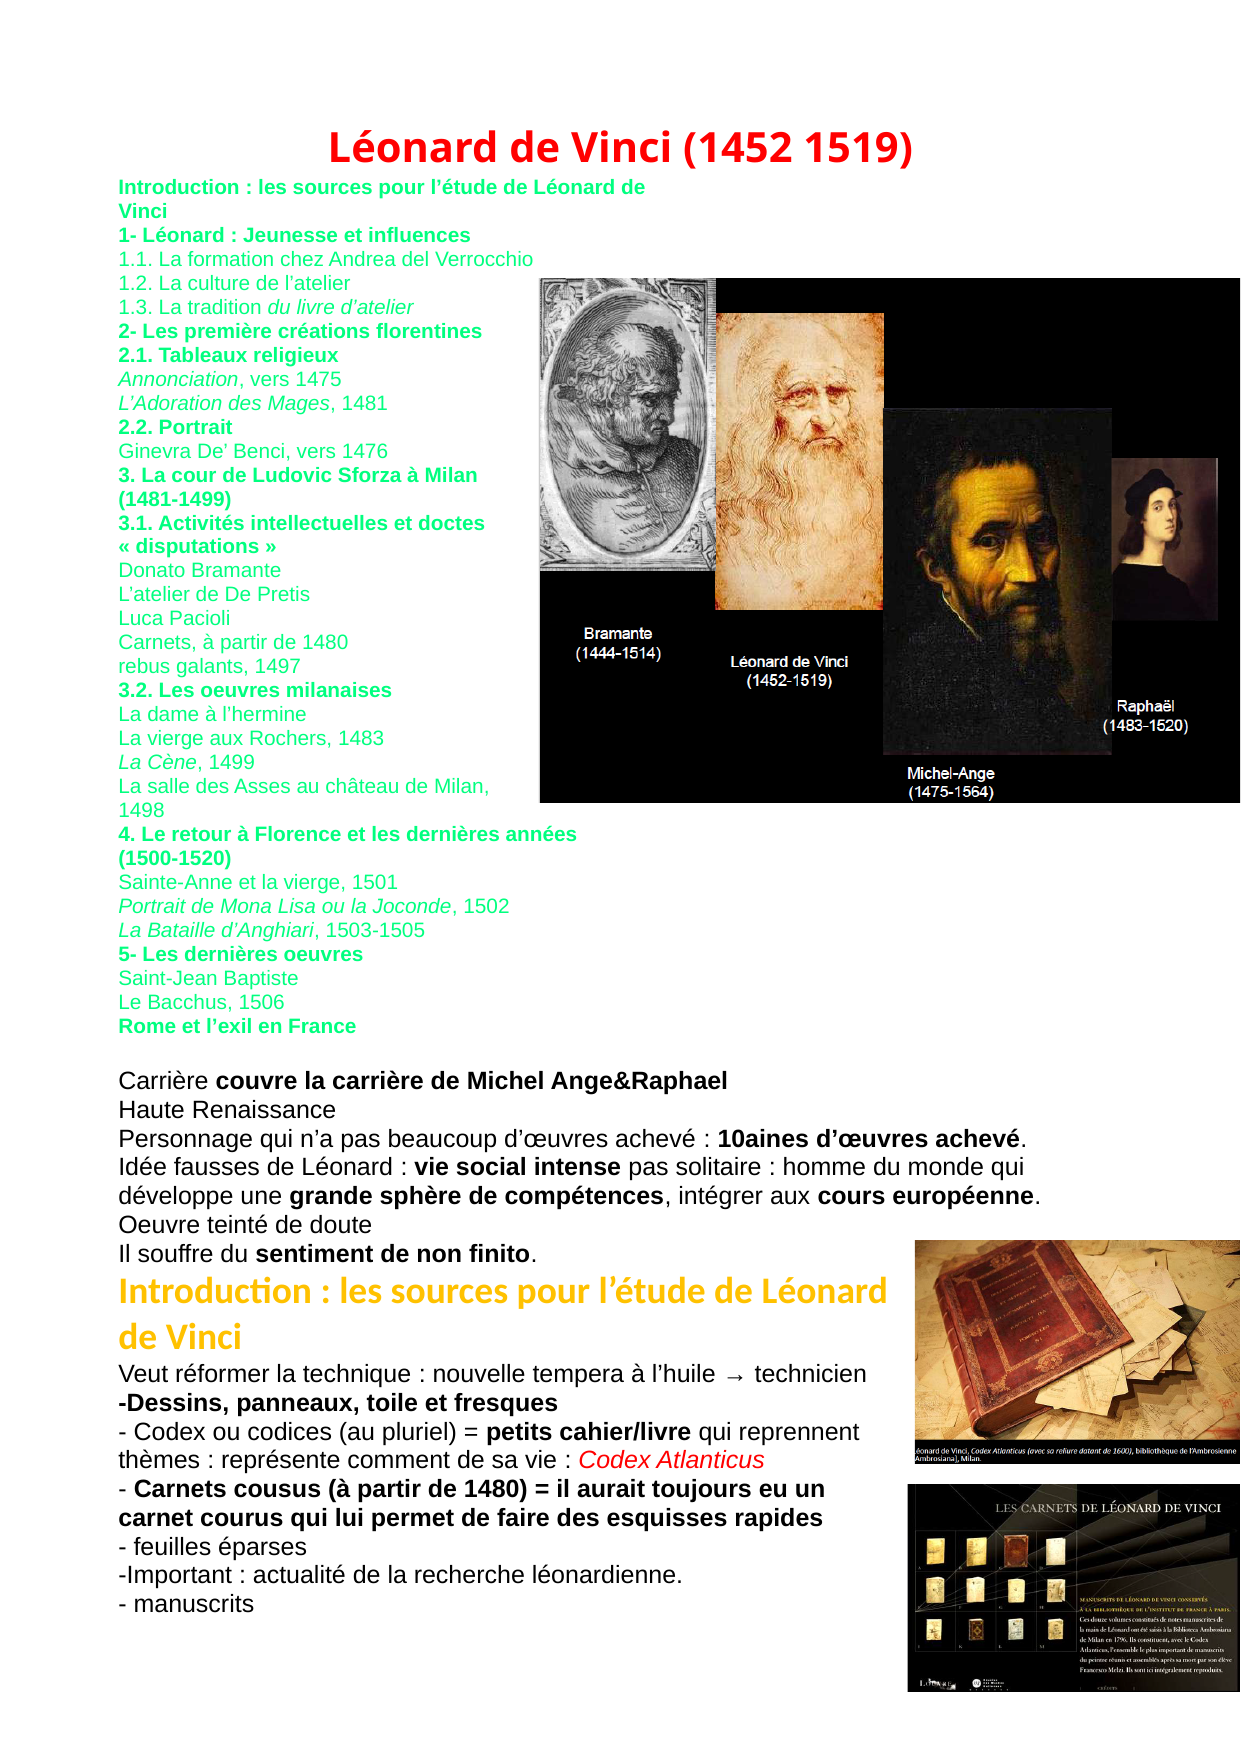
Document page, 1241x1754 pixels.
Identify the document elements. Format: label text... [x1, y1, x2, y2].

picture [907, 1484, 1240, 1692]
text La salle des Asses au château de Milan, 1498 [118, 774, 1122, 822]
text La Bataille d’Anghiari, 1503-1505 [118, 918, 1122, 942]
text Léonard de Vinci (1452 1519) [118, 118, 1122, 175]
text Introduction : les sources pour l’étude de Léonard de [118, 175, 1122, 199]
text 1.1. La formation chez Andrea del Verrocchio [118, 247, 1122, 271]
text Oeuvre teinté de doute [118, 1210, 1122, 1239]
text - Codex ou codices (au pluriel) = petits cahier/livre qui reprennent thèmes : représente comment de sa vie : Codex Atlanticus [118, 1417, 1122, 1474]
text (1500-1520) [118, 846, 1122, 870]
text 3.1. Activités intellectuelles et doctes [118, 510, 538, 534]
text 2.1. Tableaux religieux [118, 343, 538, 367]
text Personnage qui n’a pas beaucoup d’œuvres achevé : 10aines d’œuvres achevé. [118, 1124, 1122, 1152]
text -Dessins, panneaux, toile et fresques [118, 1388, 914, 1417]
text « disputations » [118, 534, 538, 558]
text L’Adoration des Mages, 1481 [118, 391, 538, 414]
text Carnets, à partir de 1480 [118, 630, 538, 654]
text Carrière couvre la carrière de Michel Ange&Raphael [118, 1066, 1122, 1095]
text - Carnets cousus (à partir de 1480) = il aurait toujours eu un carnet courus qui lui permet de faire des esquisses rapides [118, 1474, 1122, 1532]
text 3.2. Les oeuvres milanaises [118, 678, 538, 702]
text Veut réformer la technique : nouvelle tempera à l’huile → technicien [118, 1359, 914, 1388]
text 2- Les première créations florentines [118, 319, 538, 343]
text Il souffre du sentiment de non finito. [118, 1239, 1122, 1267]
text 4. Le retour à Florence et les dernières années [118, 822, 1122, 846]
text Introduction : les sources pour l’étude de Léonard de Vinci [118, 1267, 914, 1359]
text Le Bacchus, 1506 [118, 989, 1122, 1013]
text Rome et l’exil en France [118, 1013, 1122, 1037]
text Donato Bramante [118, 558, 538, 582]
text 1- Léonard : Jeunesse et influences [118, 223, 1122, 247]
text Sainte-Anne et la vierge, 1501 [118, 870, 1122, 894]
text Haute Renaissance [118, 1095, 1122, 1124]
text Vinci [118, 199, 1122, 223]
text Saint-Jean Baptiste [118, 966, 1122, 989]
text rebus galants, 1497 [118, 654, 538, 678]
text 2.2. Portrait [118, 414, 538, 438]
text Annonciation, vers 1475 [118, 367, 538, 391]
text La dame à l’hermine [118, 702, 538, 726]
text 3. La cour de Ludovic Sforza à Milan (1481-1499) [118, 462, 538, 510]
text Luca Pacioli [118, 606, 538, 630]
text 1.2. La culture de l’atelier [118, 271, 1122, 295]
text 1.3. La tradition du livre d’atelier [118, 295, 538, 319]
text - feuilles éparses [118, 1532, 907, 1560]
text La vierge aux Rochers, 1483 [118, 726, 538, 750]
text - manuscrits [118, 1589, 907, 1618]
text La Cène, 1499 [118, 750, 538, 774]
text Idée fausses de Léonard : vie social intense pas solitaire : homme du monde qui développe une grande sphère de compétences, intégrer aux cours européenne. [118, 1152, 1122, 1210]
picture [538, 278, 1241, 803]
text Ginevra De’ Benci, vers 1476 [118, 438, 538, 462]
text 5- Les dernières oeuvres [118, 942, 1122, 966]
text -Important : actualité de la recherche léonardienne. [118, 1560, 907, 1589]
picture [914, 1240, 1240, 1464]
text L’atelier de De Pretis [118, 582, 538, 606]
text Portrait de Mona Lisa ou la Joconde, 1502 [118, 894, 1122, 918]
